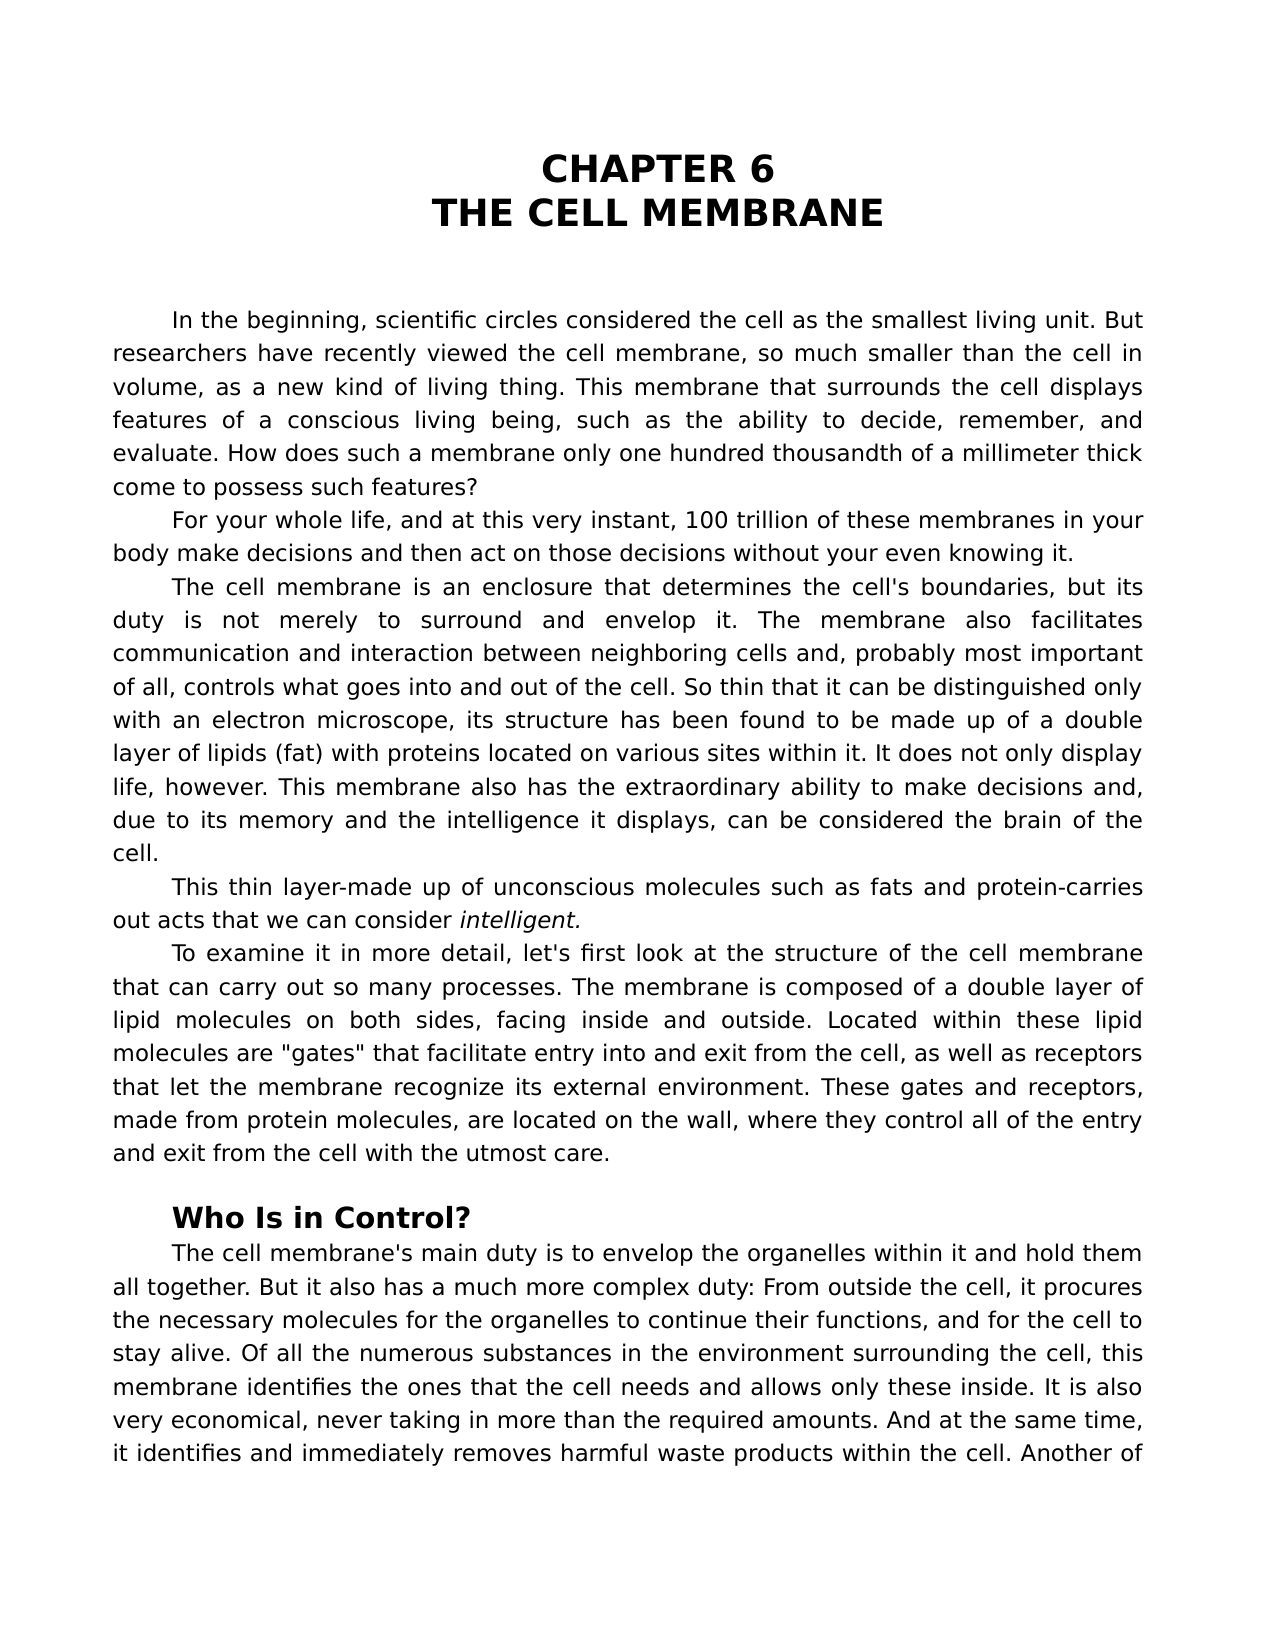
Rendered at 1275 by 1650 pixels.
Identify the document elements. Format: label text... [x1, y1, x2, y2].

text This thin layer-made up of unconscious molecules such as fats and protein-carries out acts that we can consider intelligent. [112, 868, 1145, 935]
text THE CELL MEMBRANE [112, 191, 1145, 235]
text Who Is in Control? [112, 1202, 1145, 1235]
text To examine it in more detail, let's first look at the structure of the cell membrane that can carry out so many processes. The membrane is composed of a double layer of lipid molecules on both sides, facing inside and outside. Located within these lipid molecules are "gates" that facilitate entry into and exit from the cell, as well as receptors that let the membrane recognize its external environment. These gates and receptors, made from protein molecules, are located on the wall, where they control all of the entry and exit from the cell with the utmost care. [112, 935, 1145, 1168]
text The cell membrane is an enclosure that determines the cell's boundaries, but its duty is not merely to surround and envelop it. The membrane also facilitates communication and interaction between neighboring cells and, probably most important of all, controls what goes into and out of the cell. So thin that it can be distinguished only with an electron microscope, its structure has been found to be made up of a double layer of lipids (fat) with proteins located on various sites within it. It does not only display life, however. This membrane also has the extraordinary ability to make decisions and, due to its memory and the intelligence it displays, can be considered the brain of the cell. [112, 568, 1145, 868]
text CHAPTER 6 [112, 148, 1145, 191]
text The cell membrane's main duty is to envelop the organelles within it and hold them all together. But it also has a much more complex duty: From outside the cell, it procures the necessary molecules for the organelles to continue their functions, and for the cell to stay alive. Of all the numerous substances in the environment surrounding the cell, this membrane identifies the ones that the cell needs and allows only these inside. It is also very economical, never taking in more than the required amounts. And at the same time, it identifies and immediately removes harmful waste products within the cell. Another of [112, 1235, 1145, 1468]
text For your whole life, and at this very instant, 100 trillion of these membranes in your body make decisions and then act on those decisions without your even knowing it. [112, 502, 1145, 568]
text In the beginning, scientific circles considered the cell as the smallest living unit. But researchers have recently viewed the cell membrane, so much smaller than the cell in volume, as a new kind of living thing. This membrane that surrounds the cell displays features of a conscious living being, such as the ability to decide, remember, and evaluate. How does such a membrane only one hundred thousandth of a millimeter thick come to possess such features? [112, 302, 1145, 502]
